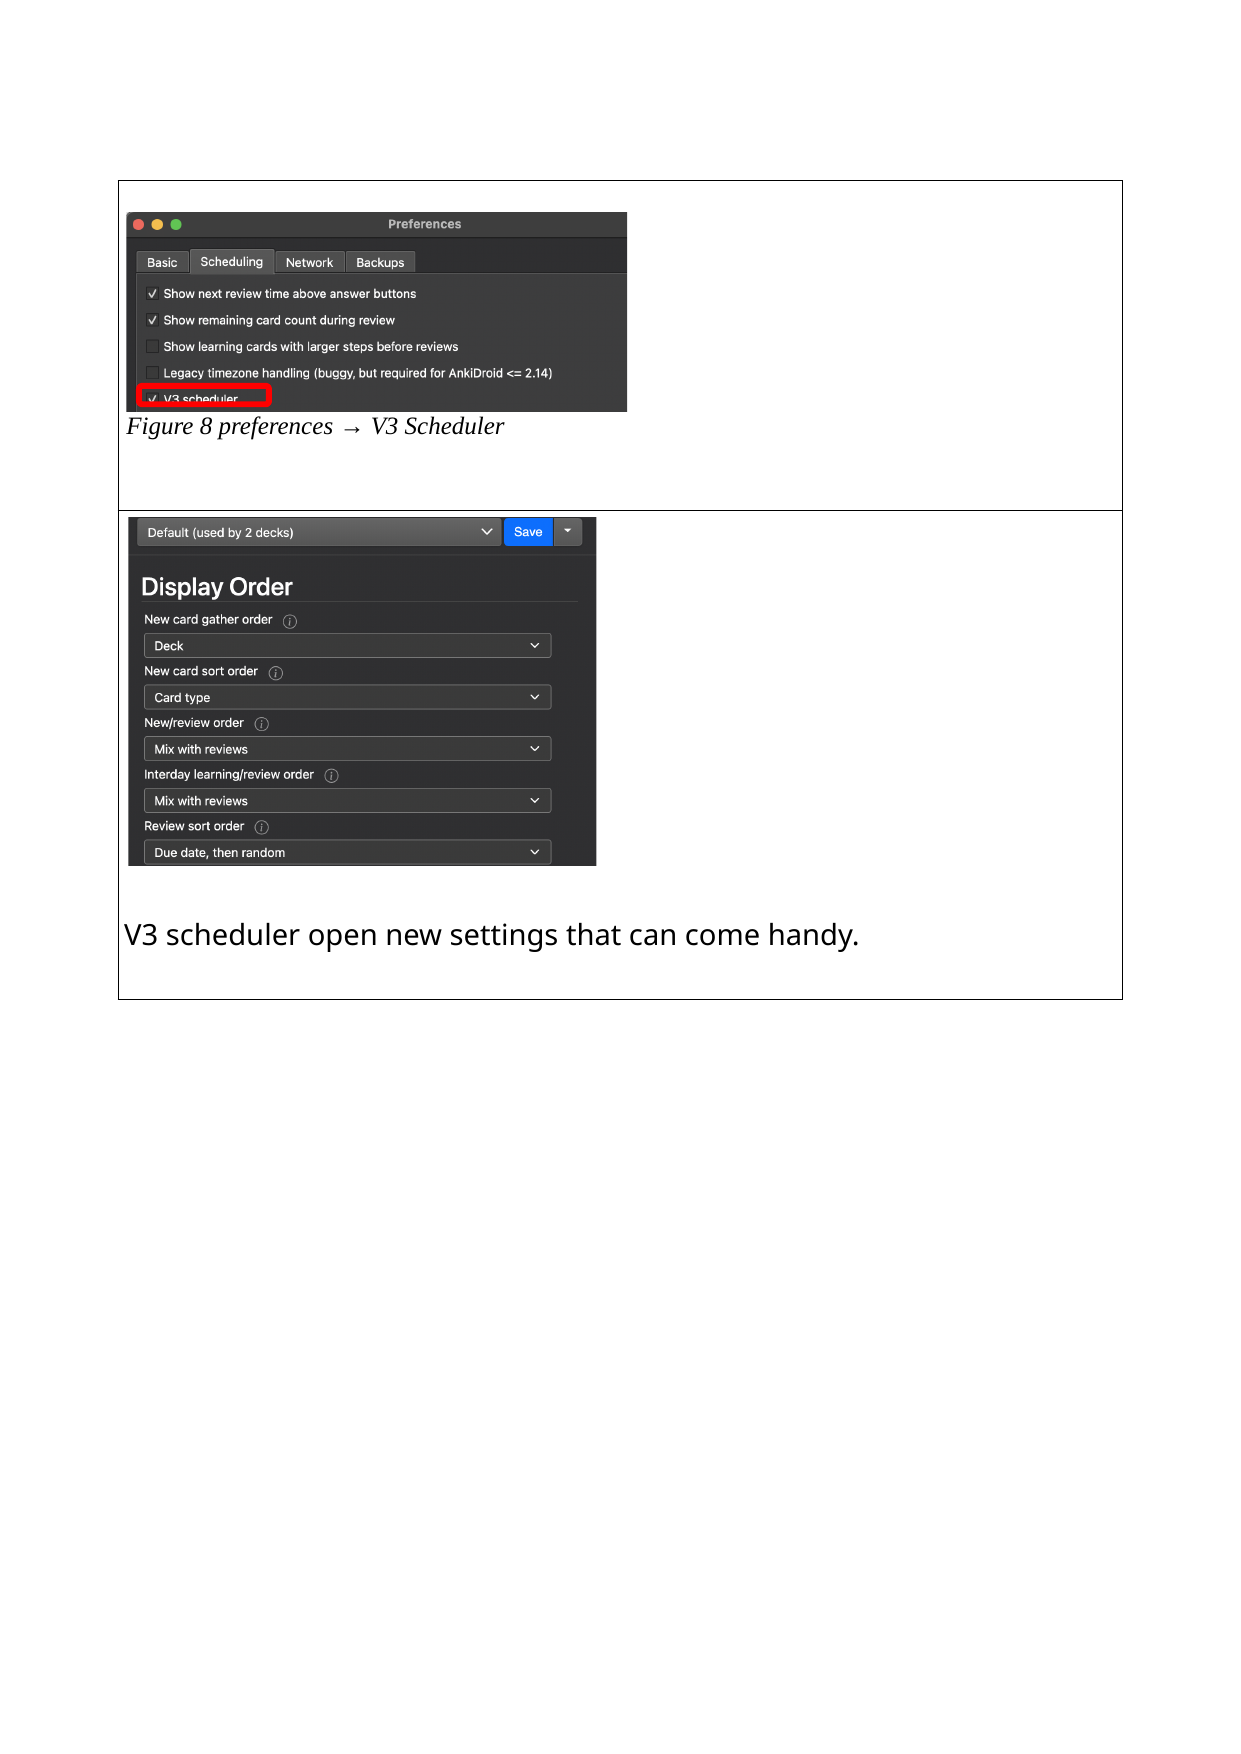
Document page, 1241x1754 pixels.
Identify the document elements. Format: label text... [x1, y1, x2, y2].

picture [128, 517, 597, 866]
table_cell V3 scheduler open new settings that can come handy. [119, 511, 1122, 999]
picture [126, 212, 628, 412]
table_header [119, 181, 1122, 510]
